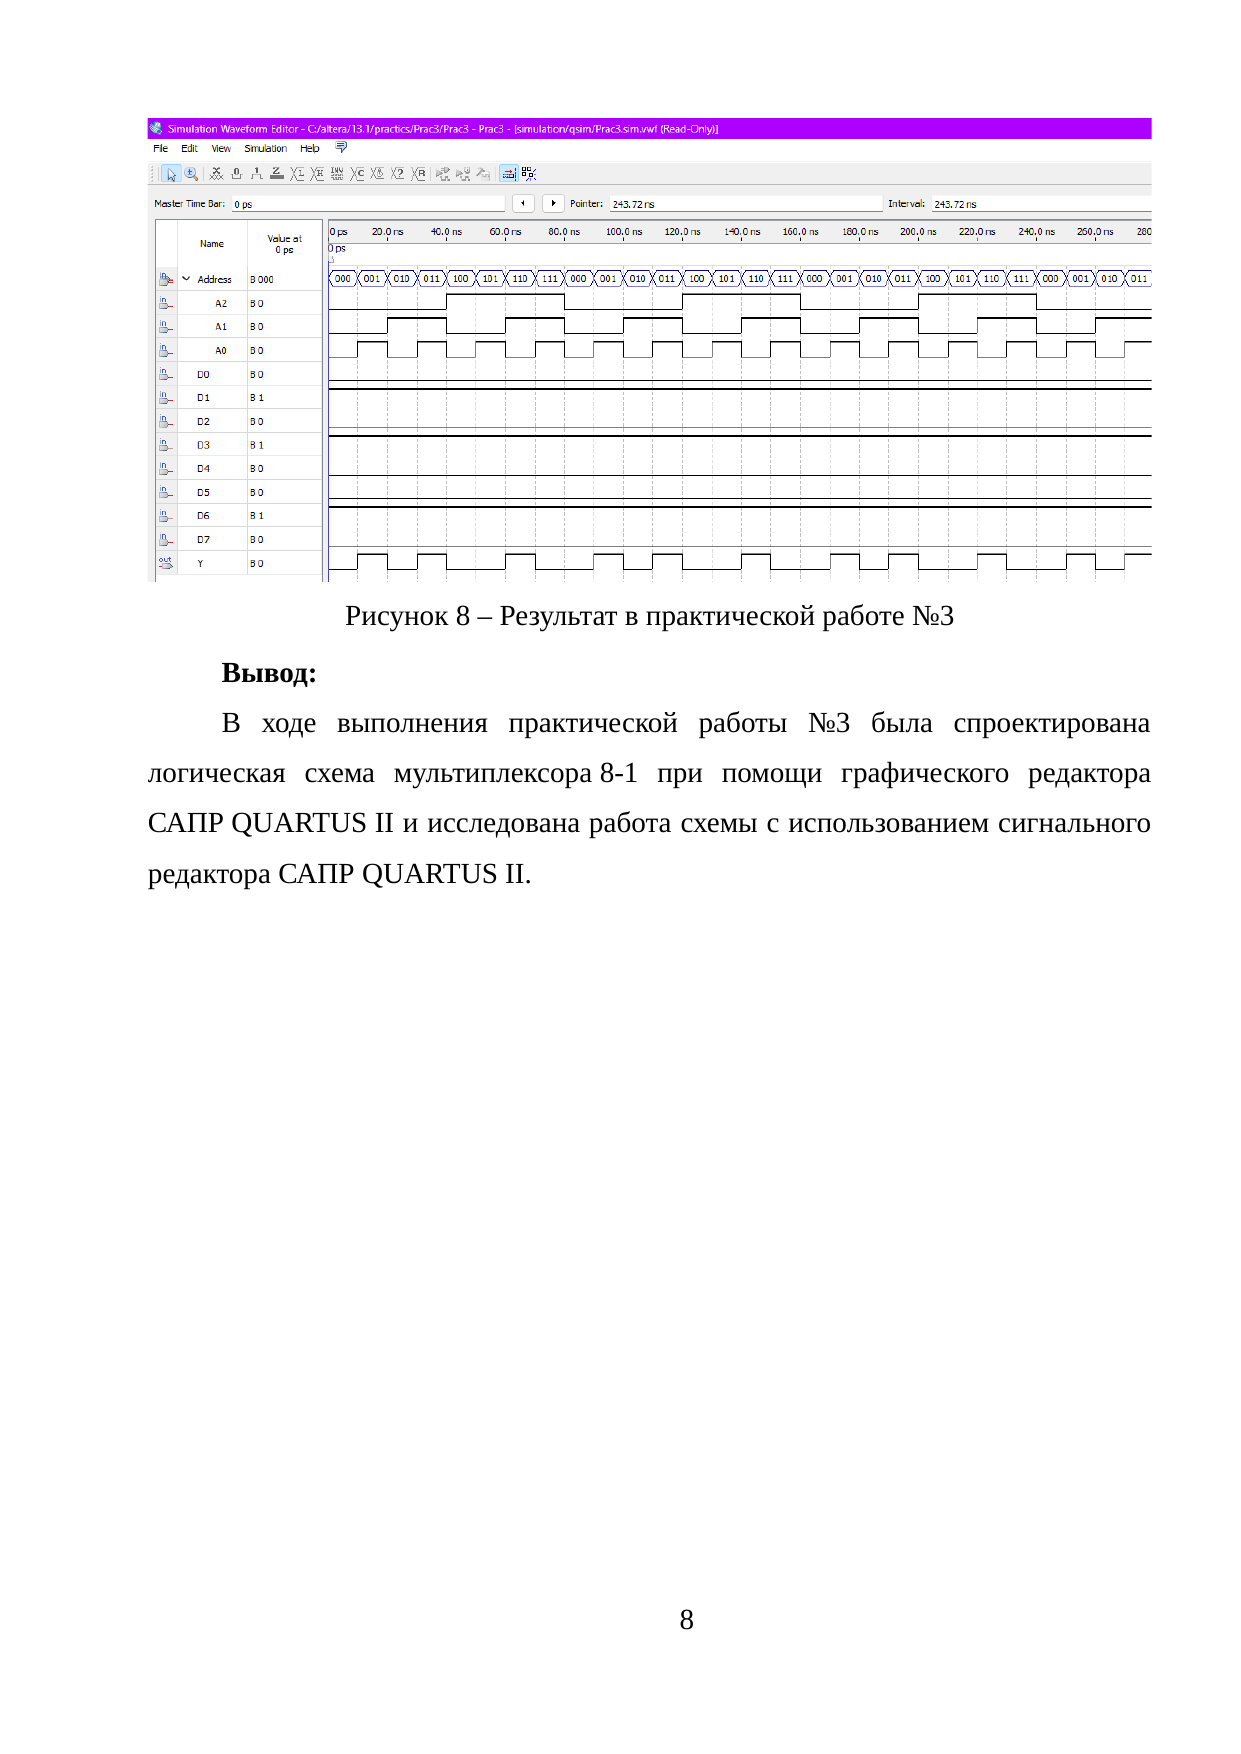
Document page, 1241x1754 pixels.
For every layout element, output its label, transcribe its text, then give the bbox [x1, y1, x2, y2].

picture [147, 118, 1152, 582]
text Рисунок 8 – Результат в практической работе №3 [148, 598, 1152, 632]
text В ходе выполнения практической работы №3 была спроектирована логическая схема мультиплексора 8-1 при помощи графического редактора САПР QUARTUS II и исследована работа схемы с использованием сигнального редактора САПР QUARTUS II. [148, 705, 1152, 889]
text Вывод: [148, 655, 1152, 688]
